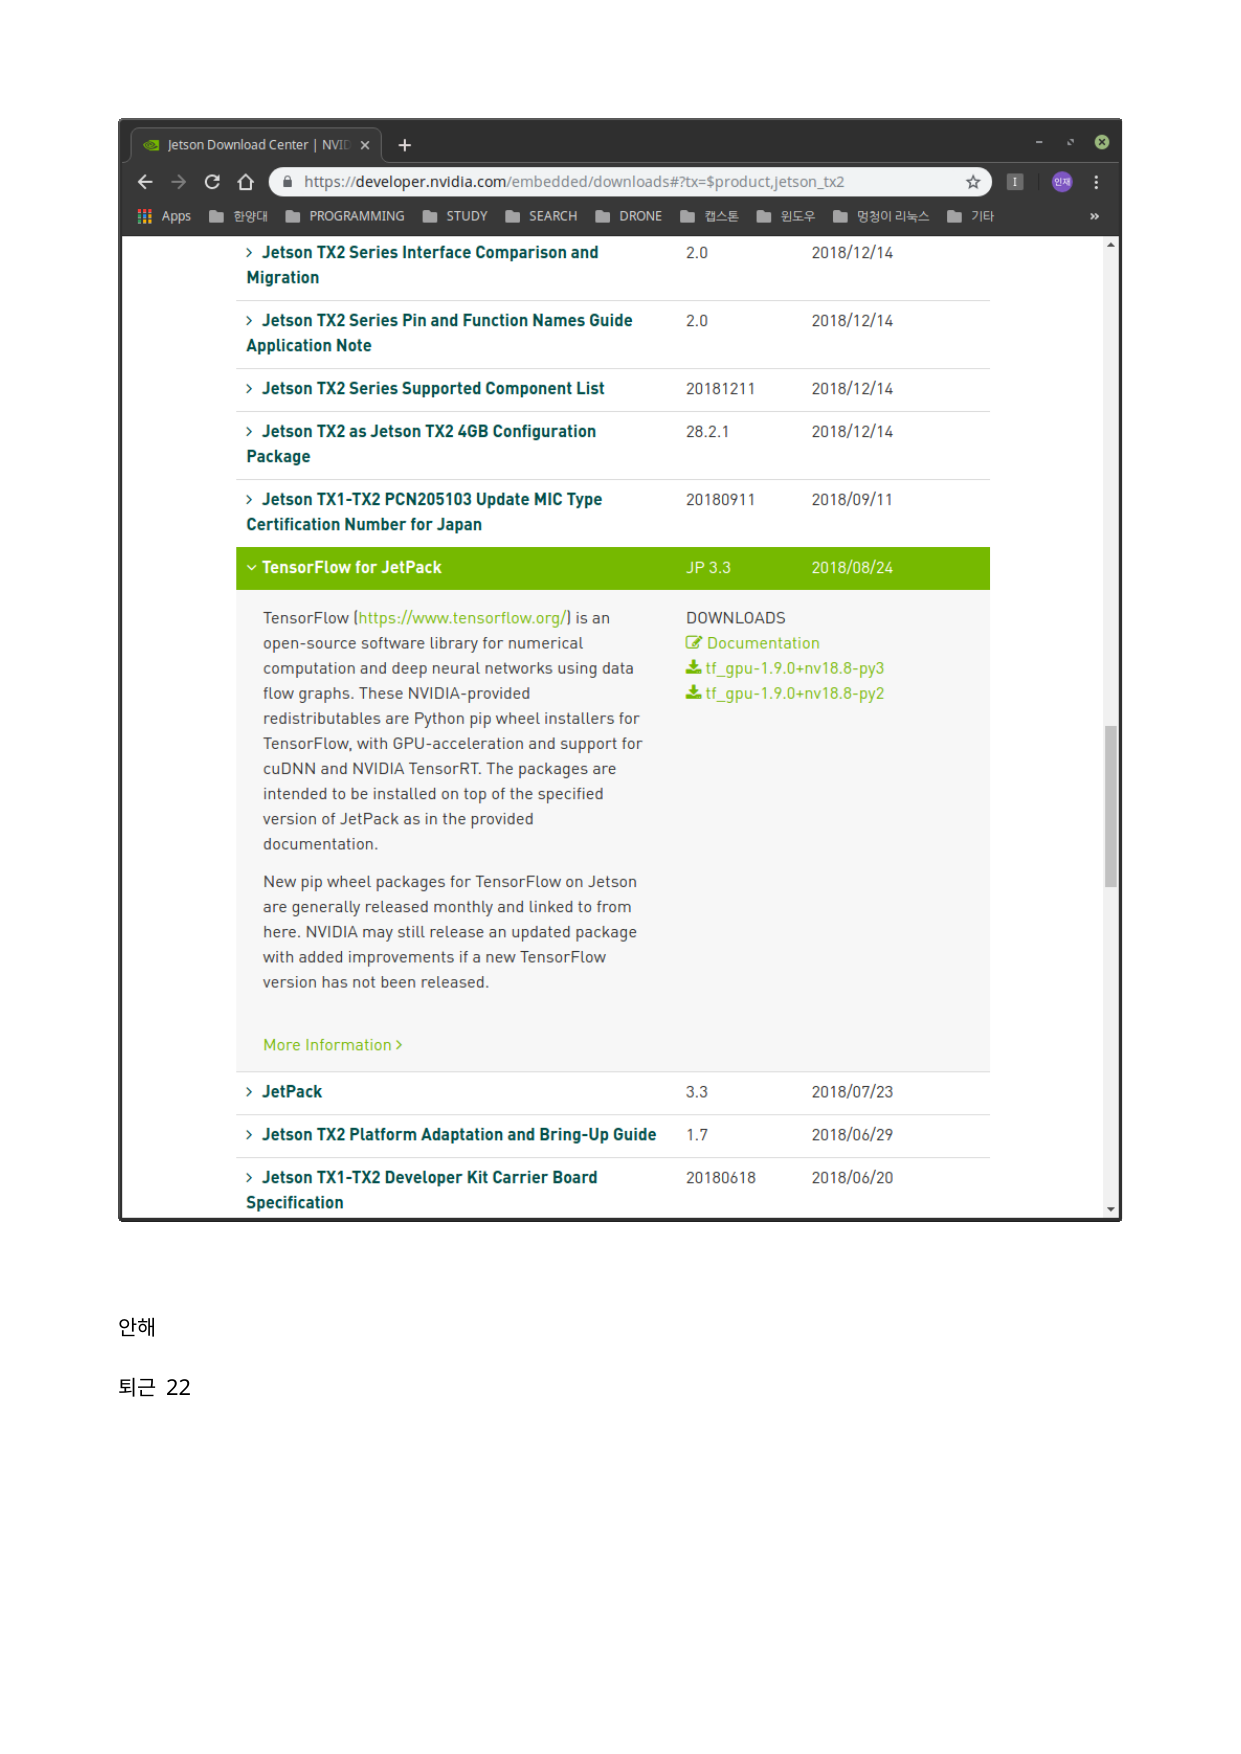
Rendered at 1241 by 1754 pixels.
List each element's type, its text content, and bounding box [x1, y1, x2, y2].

picture [118, 118, 1123, 1222]
text 퇴근 22 [118, 1371, 1122, 1401]
text 안해 [118, 1311, 1122, 1341]
